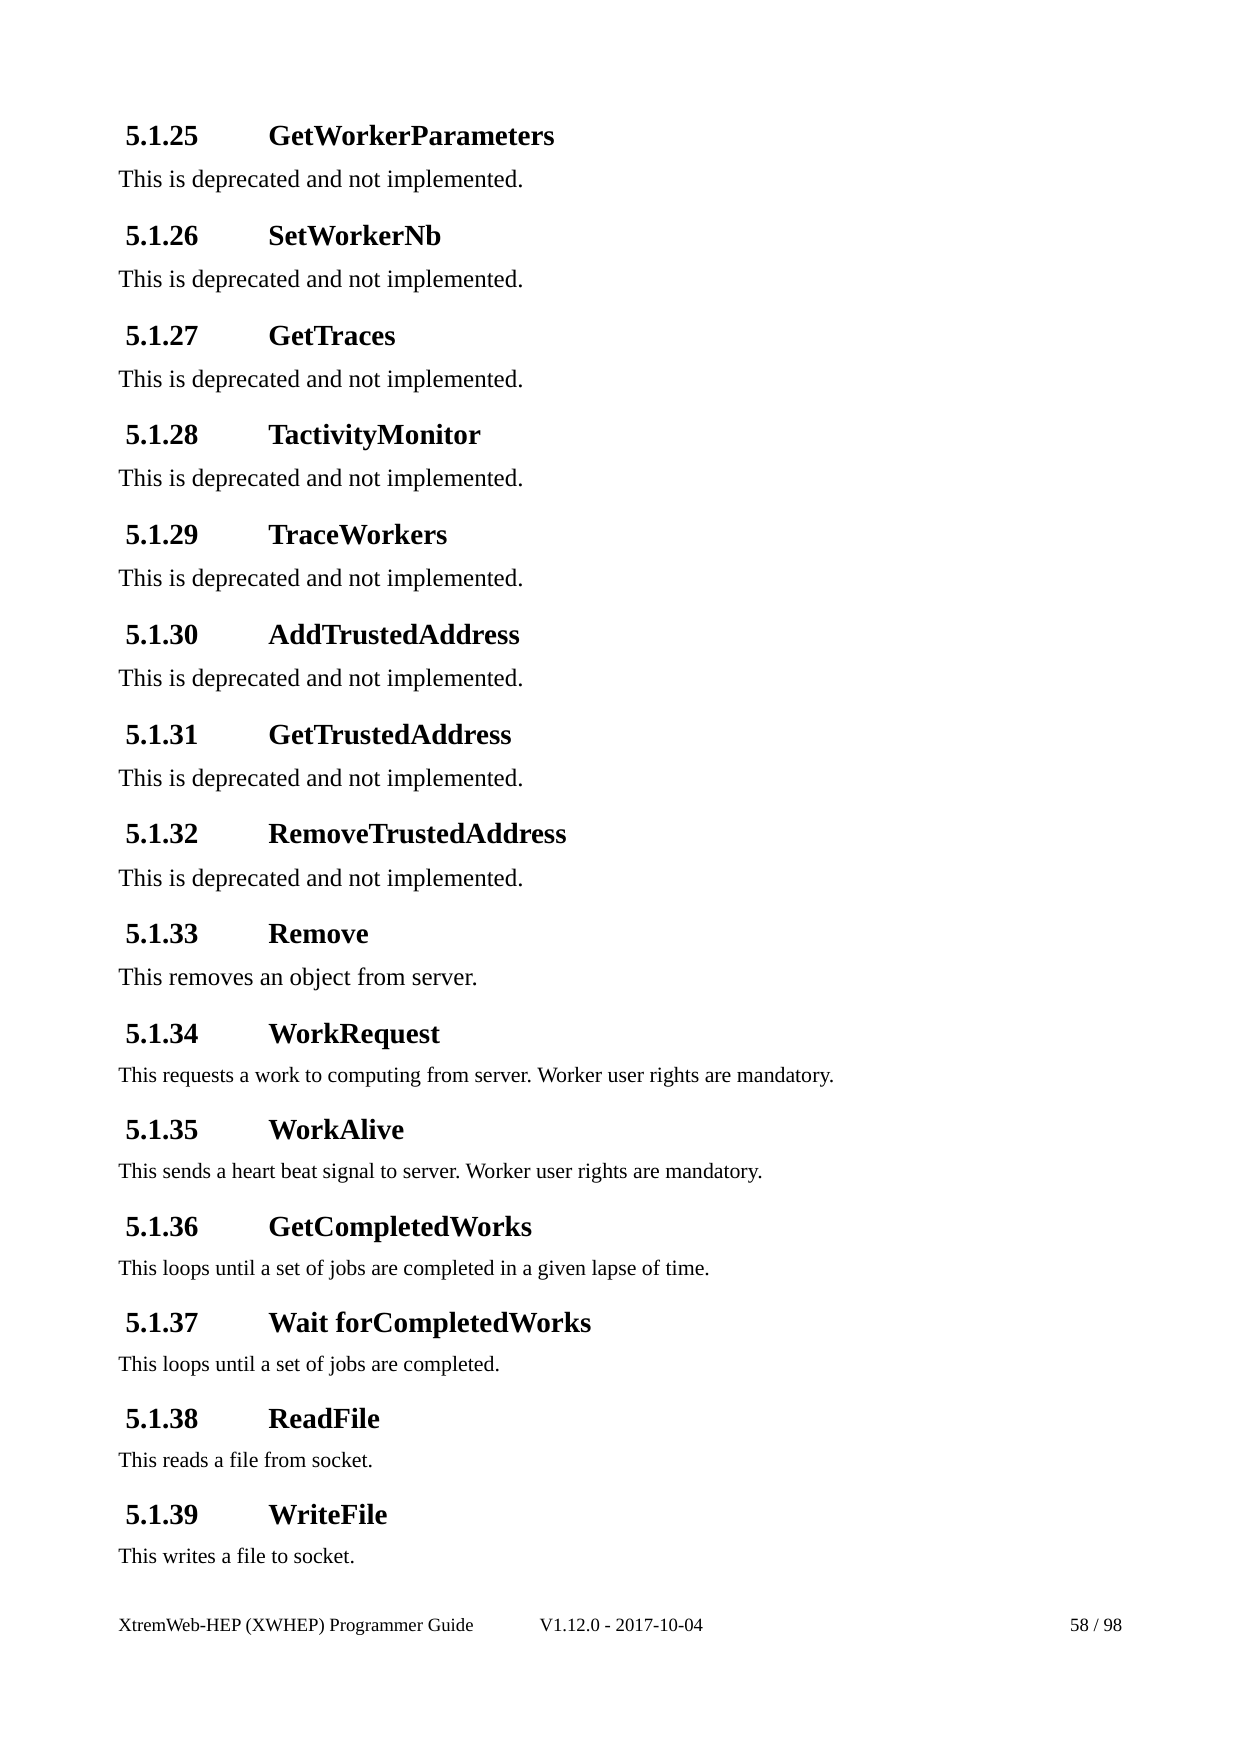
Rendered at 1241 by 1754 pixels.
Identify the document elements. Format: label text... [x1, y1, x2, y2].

subtitle Remove [118, 916, 1122, 950]
text This loops until a set of jobs are completed in a given lapse of time. [118, 1255, 1122, 1280]
subtitle WorkAlive [118, 1112, 1122, 1146]
subtitle WriteFile [118, 1497, 1122, 1531]
subtitle ReadFile [118, 1401, 1122, 1435]
subtitle Wait forCompletedWorks [118, 1305, 1122, 1338]
subtitle GetTraces [118, 318, 1122, 351]
text This is deprecated and not implemented. [118, 663, 1122, 692]
text This writes a file to socket. [118, 1543, 1122, 1569]
text This removes an object from server. [118, 962, 1122, 991]
text This requests a work to computing from server. Worker user rights are mandatory. [118, 1062, 1122, 1087]
text This reads a file from socket. [118, 1447, 1122, 1472]
subtitle GetWorkerParameters [118, 118, 1122, 152]
subtitle TactivityMonitor [118, 417, 1122, 451]
subtitle WorkRequest [118, 1016, 1122, 1050]
text This is deprecated and not implemented. [118, 164, 1122, 193]
subtitle TraceWorkers [118, 517, 1122, 551]
subtitle GetTrustedAddress [118, 717, 1122, 750]
text This is deprecated and not implemented. [118, 763, 1122, 792]
text This loops until a set of jobs are completed. [118, 1351, 1122, 1376]
text This is deprecated and not implemented. [118, 463, 1122, 492]
text This sends a heart beat signal to server. Worker user rights are mandatory. [118, 1158, 1122, 1184]
text This is deprecated and not implemented. [118, 563, 1122, 592]
subtitle GetCompletedWorks [118, 1209, 1122, 1242]
text This is deprecated and not implemented. [118, 863, 1122, 891]
text This is deprecated and not implemented. [118, 364, 1122, 392]
subtitle RemoveTrustedAddress [118, 817, 1122, 850]
subtitle SetWorkerNb [118, 218, 1122, 251]
text This is deprecated and not implemented. [118, 264, 1122, 293]
subtitle AddTrustedAddress [118, 617, 1122, 651]
